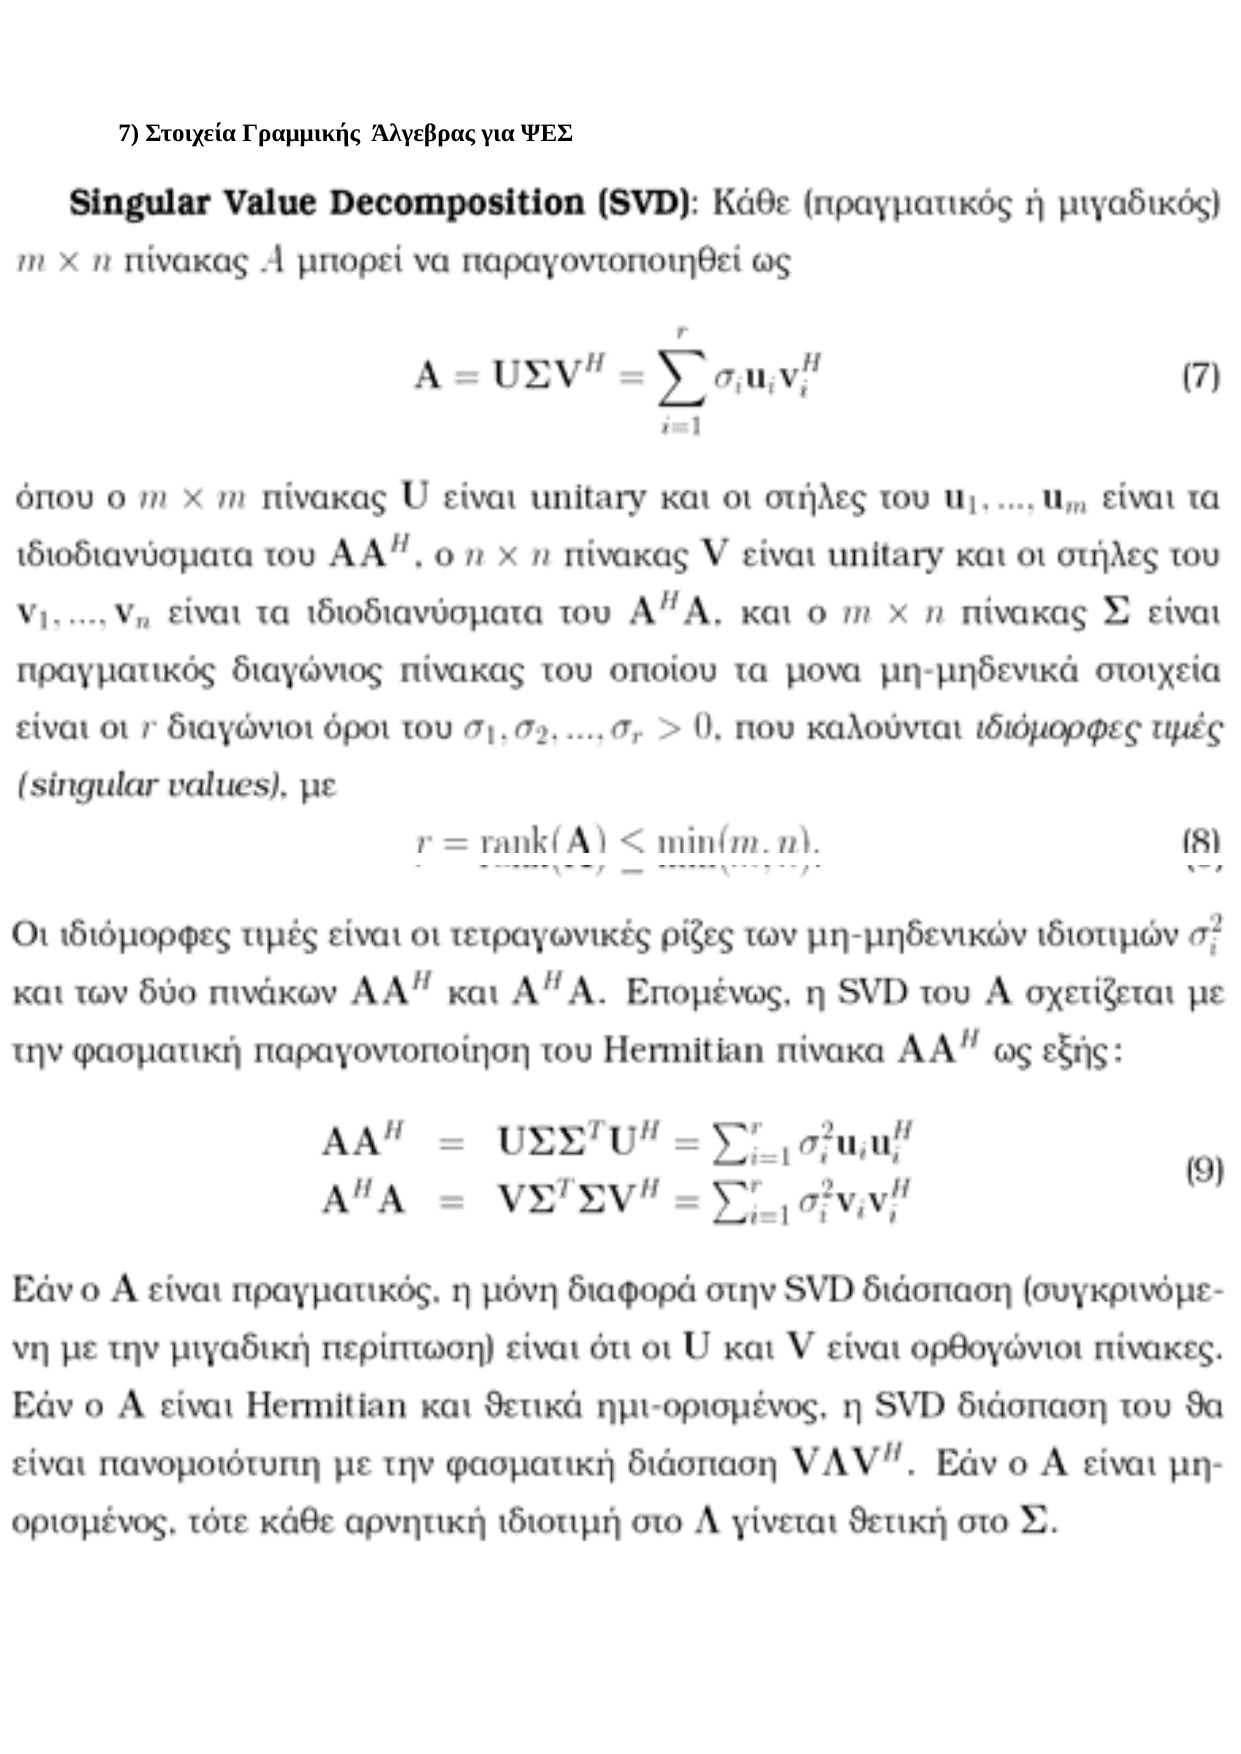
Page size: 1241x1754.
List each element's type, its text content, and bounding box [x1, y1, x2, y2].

text 7) Στοιχεία Γραμμικής Άλγεβρας για ΨΕΣ [118, 118, 1122, 147]
picture [0, 865, 1241, 1547]
picture [4, 175, 1237, 853]
